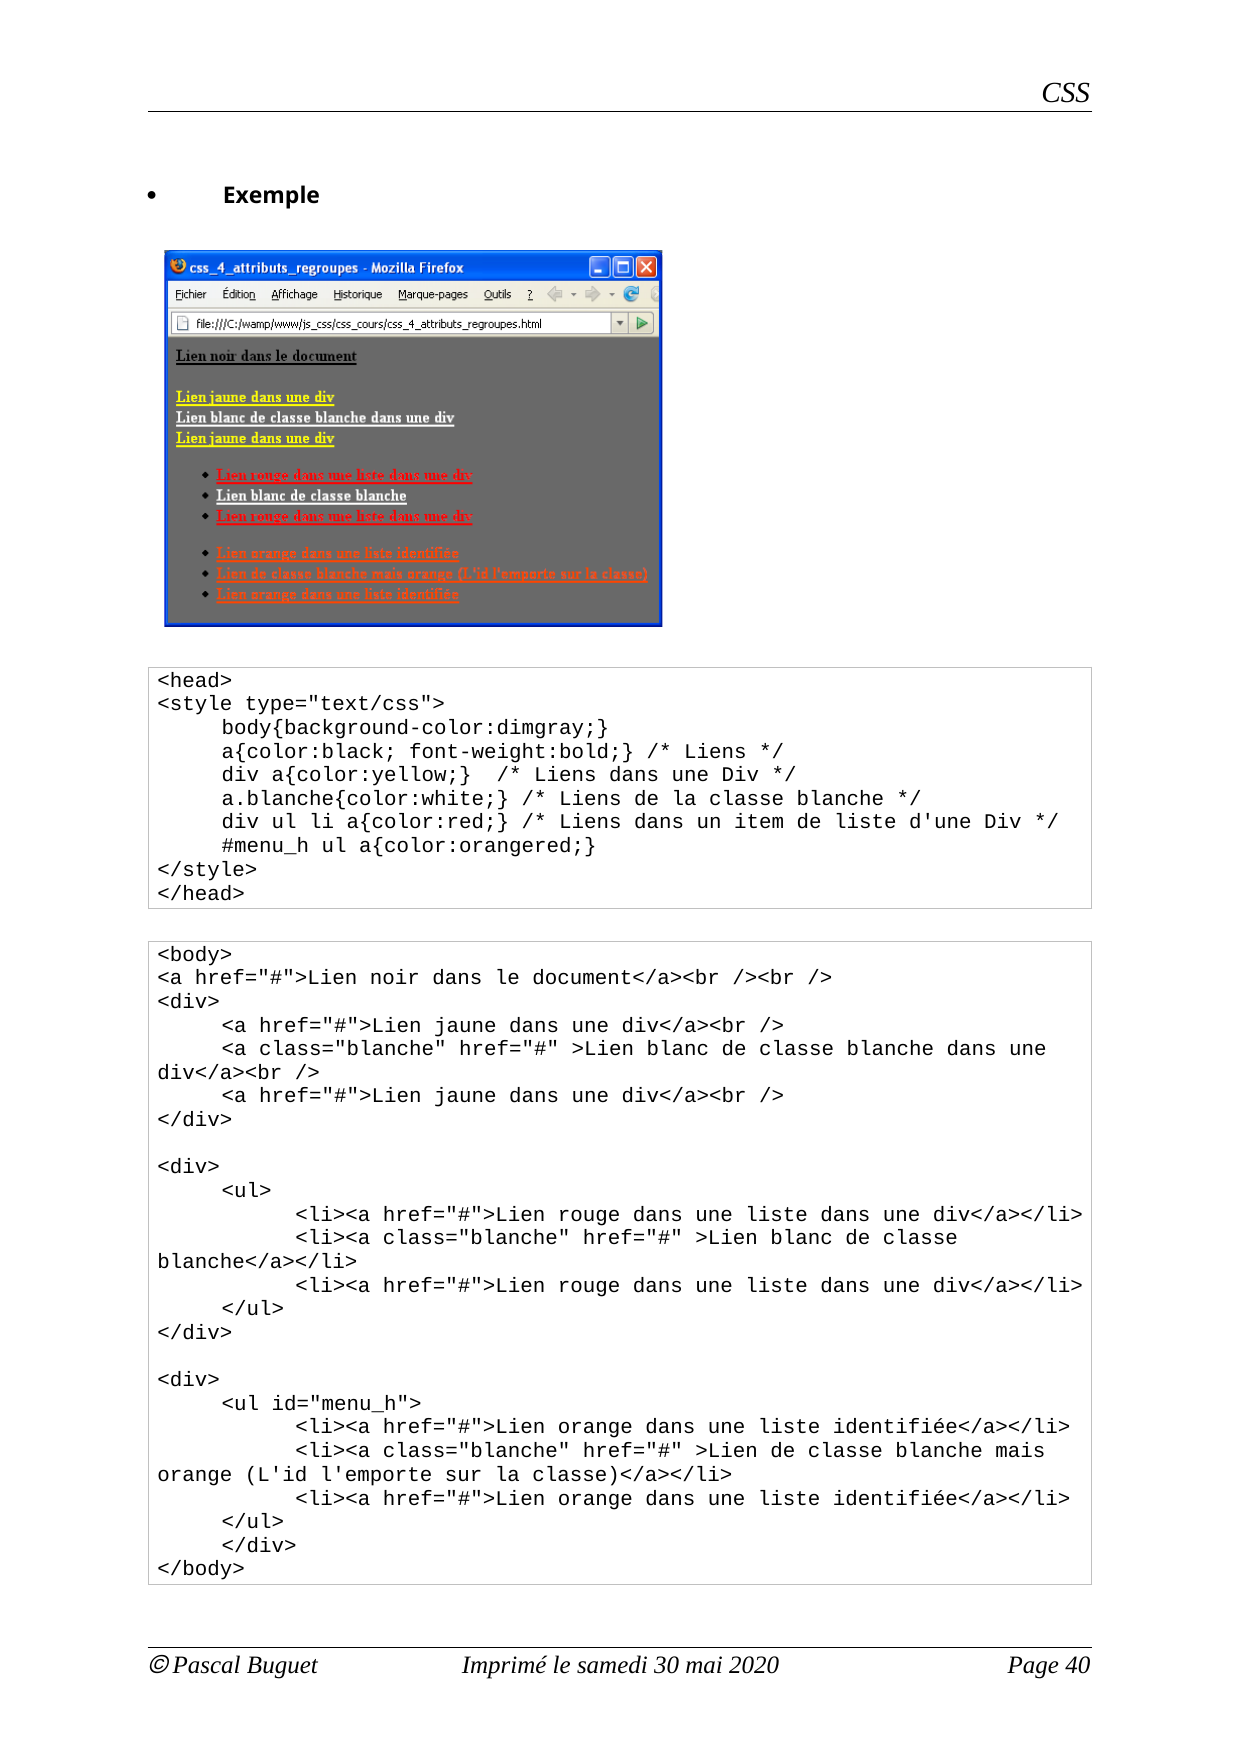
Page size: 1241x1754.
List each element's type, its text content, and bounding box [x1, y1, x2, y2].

text #menu_h ul a{color:orangered;} [149, 832, 1091, 856]
text <a class="blanche" href="#" >Lien blanc de classe blanche dans une div</a><br /> [149, 1035, 1091, 1082]
text </body> [149, 1555, 1091, 1584]
text <li><a href="#">Lien orange dans une liste identifiée</a></li> [149, 1484, 1091, 1508]
text </style> [149, 856, 1091, 879]
text <style type="text/css"> [149, 690, 1091, 714]
text </ul> [149, 1508, 1091, 1532]
picture [164, 250, 663, 627]
text <li><a class="blanche" href="#" >Lien de classe blanche mais orange (L'id l'emporte sur la classe)</a></li> [149, 1437, 1091, 1484]
text <a href="#">Lien jaune dans une div</a><br /> [149, 1082, 1091, 1106]
text a.blanche{color:white;} /* Liens de la classe blanche */ [149, 785, 1091, 808]
text a{color:black; font-weight:bold;} /* Liens */ [149, 737, 1091, 761]
text <body> [149, 942, 1091, 964]
text </ul> [149, 1295, 1091, 1319]
text div a{color:yellow;} /* Liens dans une Div */ [149, 761, 1091, 785]
text <li><a href="#">Lien rouge dans une liste dans une div</a></li> [149, 1272, 1091, 1295]
text <div> [149, 1153, 1091, 1177]
text <li><a href="#">Lien orange dans une liste identifiée</a></li> [149, 1413, 1091, 1437]
text <ul id="menu_h"> [149, 1390, 1091, 1413]
text </div> [149, 1106, 1091, 1130]
text <head> [149, 668, 1091, 690]
text </div> [149, 1319, 1091, 1342]
text </head> [149, 879, 1091, 908]
list Exemple [148, 179, 1092, 210]
text <a href="#">Lien noir dans le document</a><br /><br /> [149, 964, 1091, 988]
text div ul li a{color:red;} /* Liens dans un item de liste d'une Div */ [149, 808, 1091, 832]
text <ul> [149, 1177, 1091, 1201]
text <div> [149, 1366, 1091, 1390]
text <li><a class="blanche" href="#" >Lien blanc de classe blanche</a></li> [149, 1224, 1091, 1272]
text <div> [149, 988, 1091, 1011]
text <li><a href="#">Lien rouge dans une liste dans une div</a></li> [149, 1201, 1091, 1224]
text </div> [149, 1532, 1091, 1555]
text <a href="#">Lien jaune dans une div</a><br /> [149, 1011, 1091, 1035]
text body{background-color:dimgray;} [149, 714, 1091, 737]
